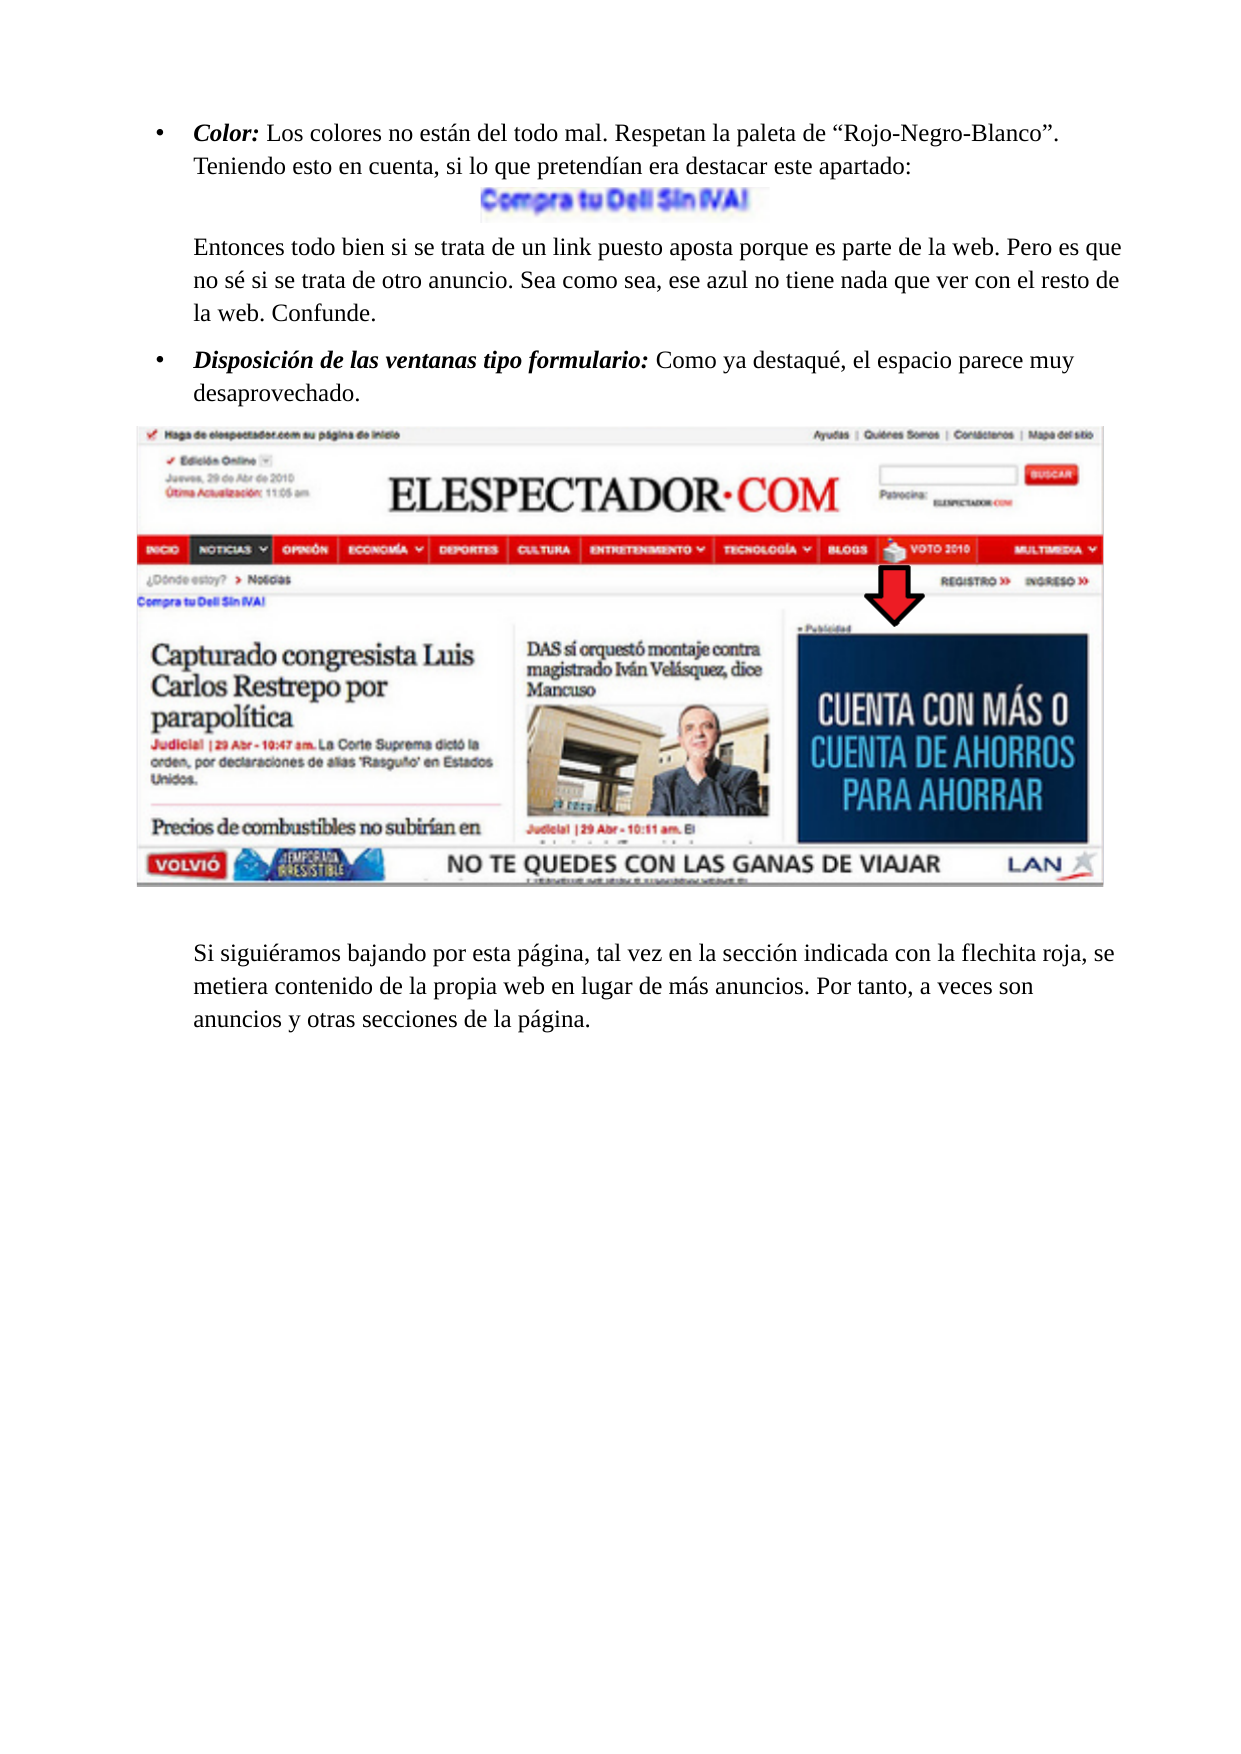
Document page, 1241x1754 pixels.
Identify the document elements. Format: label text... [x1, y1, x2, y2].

list Color: Los colores no están del todo mal. Respetan la paleta de “Rojo-Negro-Blanco”. Teniendo esto en cuenta, si lo que pretendían era destacar este apartado: [156, 118, 1122, 213]
picture [136, 426, 1104, 887]
picture [480, 187, 770, 223]
list Si siguiéramos bajando por esta página, tal vez en la sección indicada con la flechita roja, se metiera contenido de la propia web en lugar de más anuncios. Por tanto, a veces son anuncios y otras secciones de la página. [156, 938, 1122, 1033]
list Disposición de las ventanas tipo formulario: Como ya destaqué, el espacio parece muy desaprovechado. [156, 345, 1122, 407]
list Entonces todo bien si se trata de un link puesto aposta porque es parte de la web. Pero es que no sé si se trata de otro anuncio. Sea como sea, ese azul no tiene nada que ver con el resto de la web. Confunde. [156, 232, 1122, 327]
